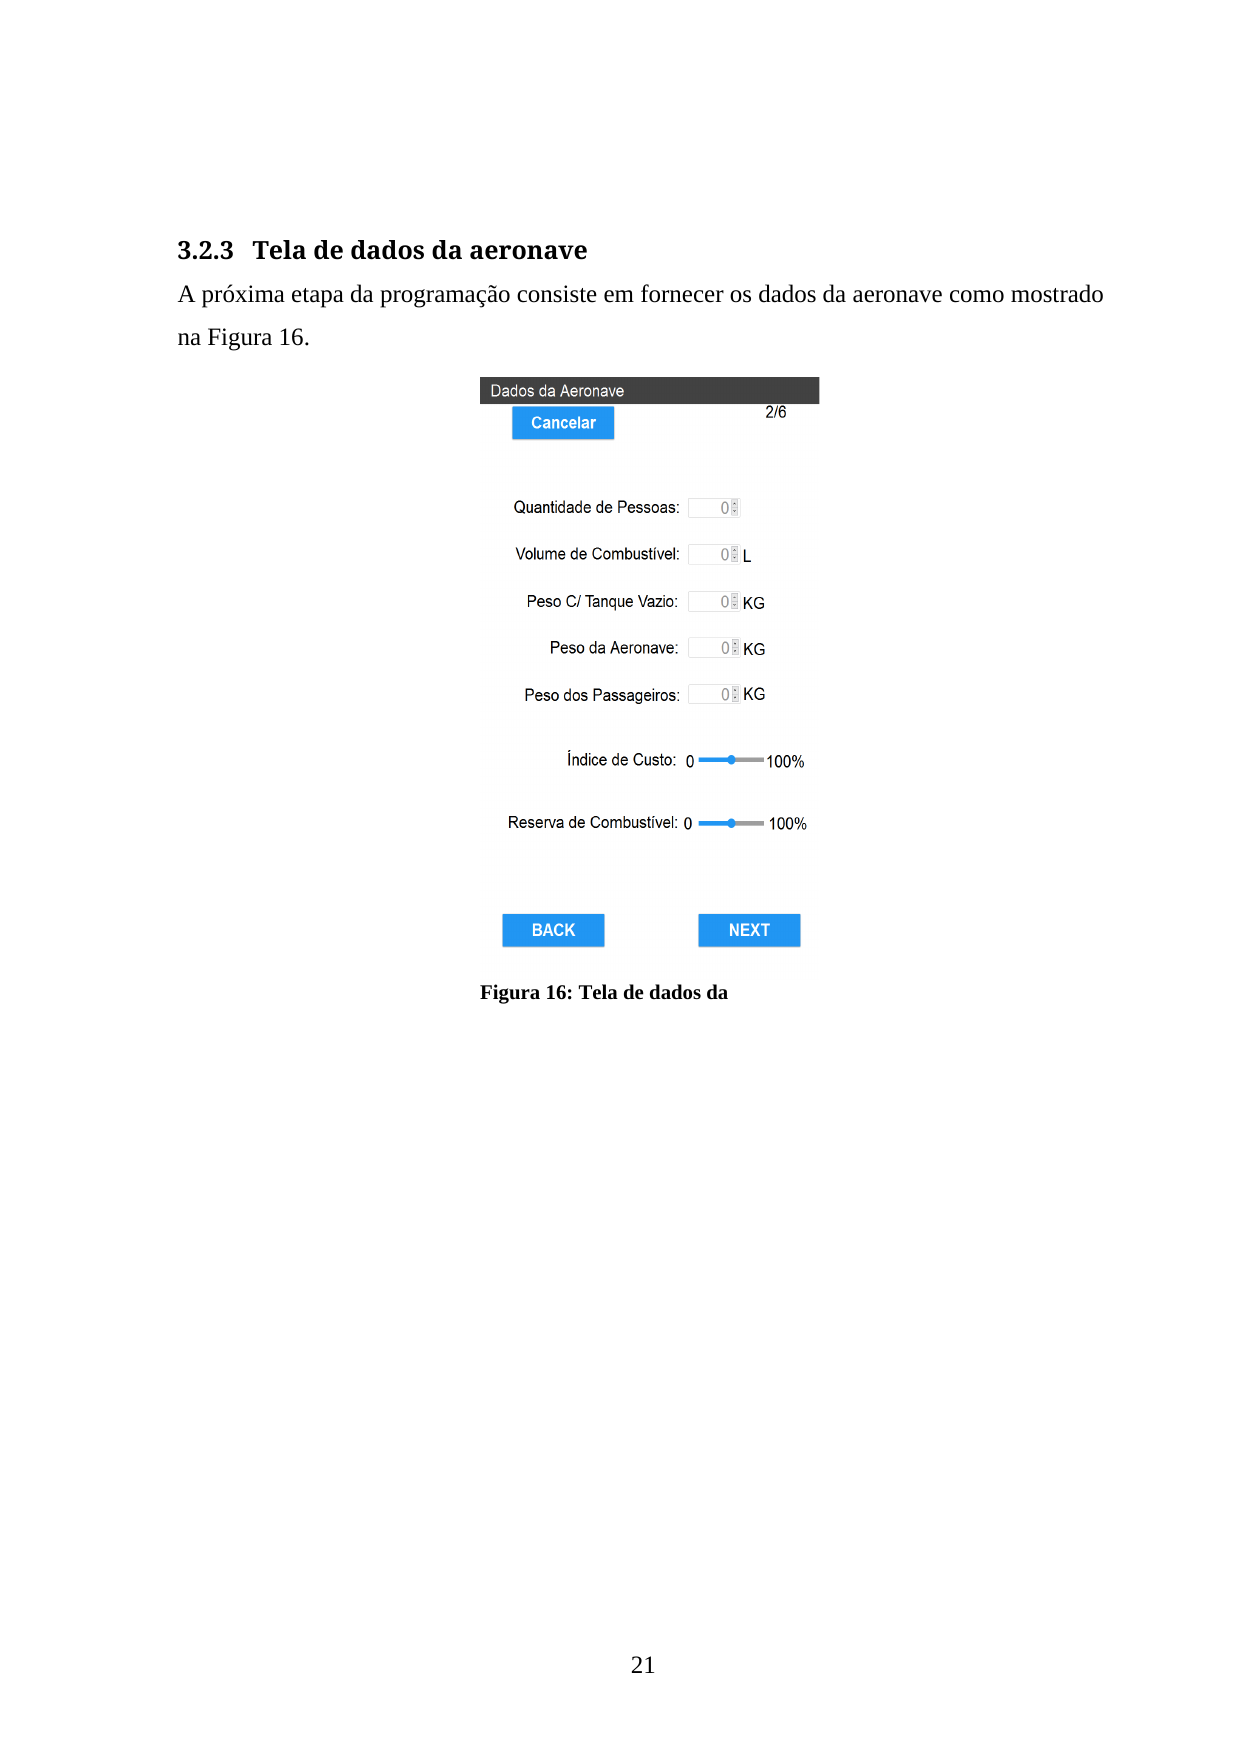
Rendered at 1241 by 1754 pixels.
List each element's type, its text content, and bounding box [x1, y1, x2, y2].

picture [480, 377, 820, 980]
text Figura 16: Tela de dados da aeronave. [480, 980, 819, 1003]
text A próxima etapa da programação consiste em fornecer os dados da aeronave como mostrado na Figura 16. [177, 279, 1122, 351]
subtitle Tela de dados da aeronave [177, 233, 1122, 267]
